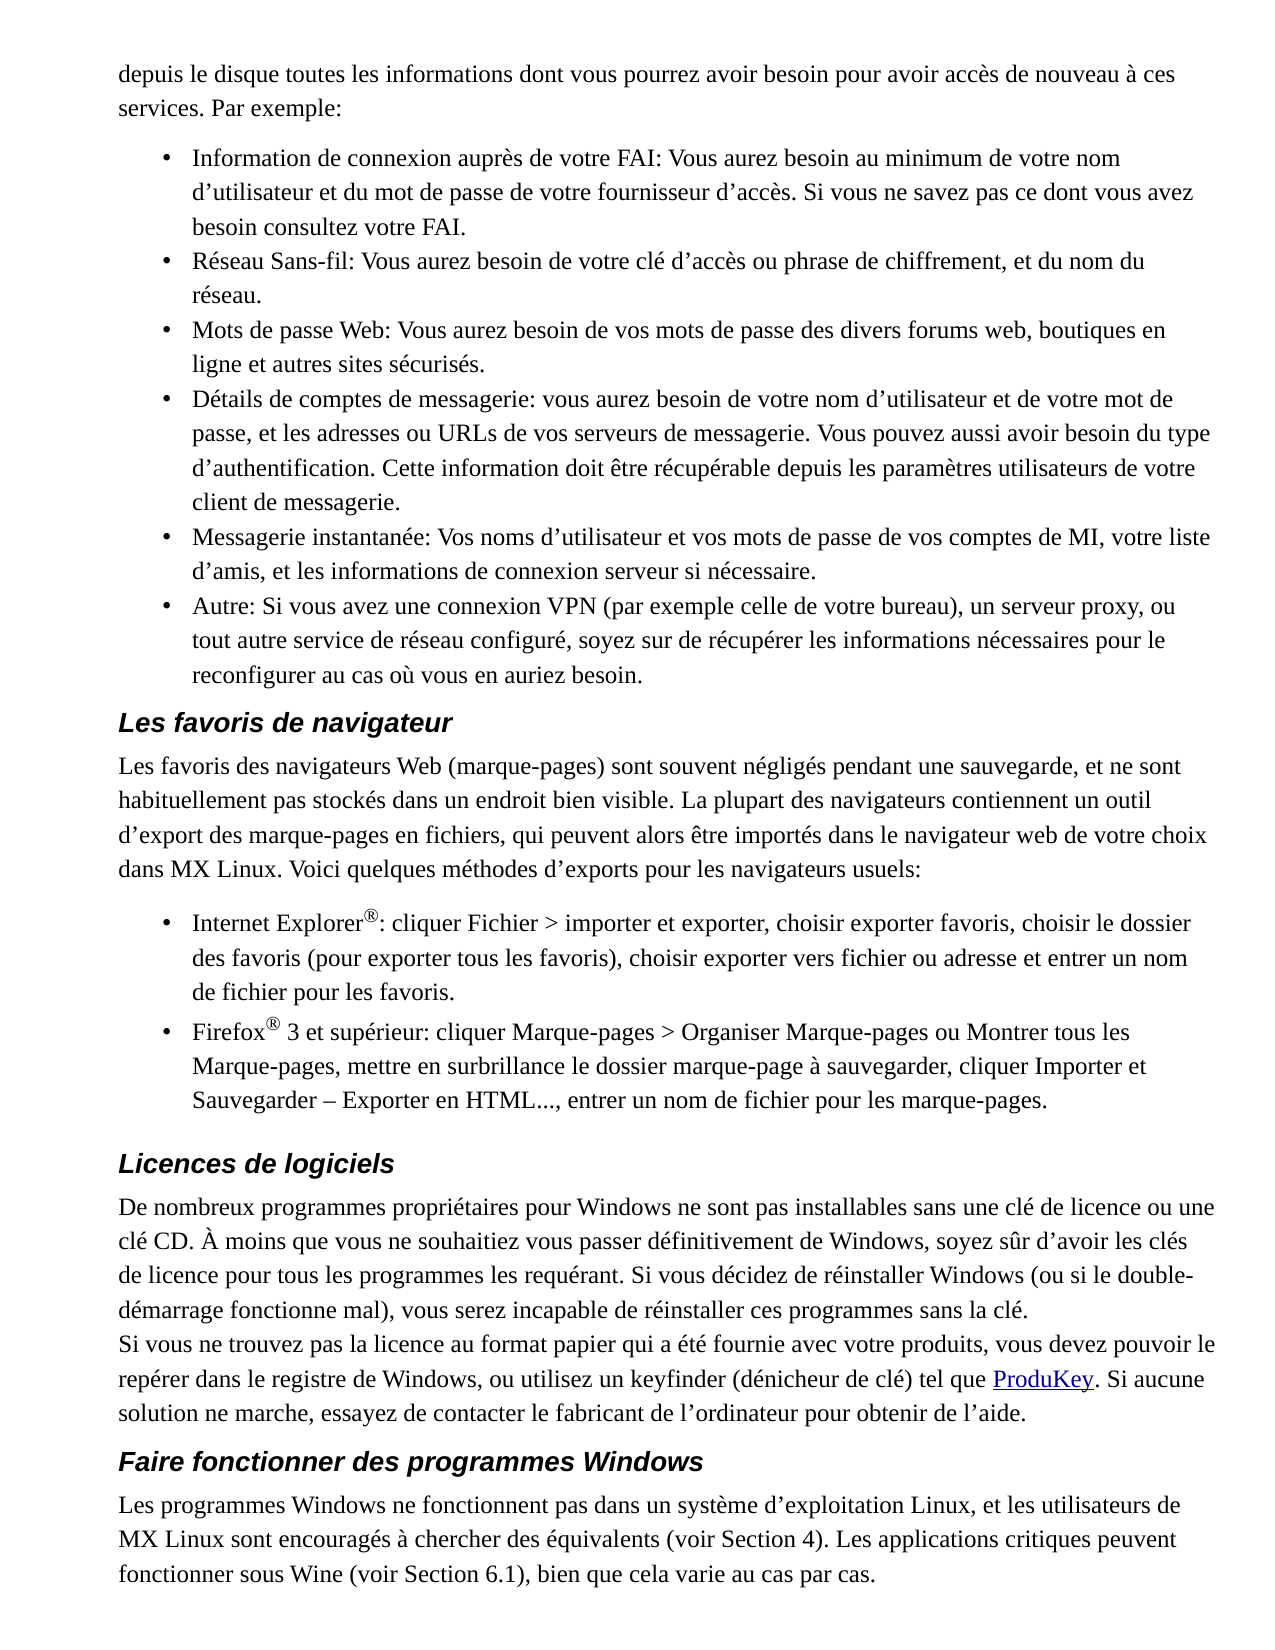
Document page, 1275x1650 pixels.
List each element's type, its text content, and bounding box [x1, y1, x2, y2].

list Détails de comptes de messagerie: vous aurez besoin de votre nom d’utilisateur et de votre mot de passe, et les adresses ou URLs de vos serveurs de messagerie. Vous pouvez aussi avoir besoin du type d’authentification. Cette information doit être récupérable depuis les paramètres utilisateurs de votre client de messagerie. [162, 384, 1216, 516]
list Réseau Sans-fil: Vous aurez besoin de votre clé d’accès ou phrase de chiffrement, et du nom du réseau. [162, 246, 1216, 309]
list Mots de passe Web: Vous aurez besoin de vos mots de passe des divers forums web, boutiques en ligne et autres sites sécurisés. [162, 315, 1216, 378]
list Firefox® 3 et supérieur: cliquer Marque-pages > Organiser Marque-pages ou Montrer tous les Marque-pages, mettre en surbrillance le dossier marque-page à sauvegarder, cliquer Importer et Sauvegarder – Exporter en HTML..., entrer un nom de fichier pour les marque-pages. [162, 1012, 1216, 1114]
text Les programmes Windows ne fonctionnent pas dans un système d’exploitation Linux, et les utilisateurs de MX Linux sont encouragés à chercher des équivalents (voir Section 4). Les applications critiques peuvent fonctionner sous Wine (voir Section 6.1), bien que cela varie au cas par cas. [118, 1490, 1216, 1587]
list Messagerie instantanée: Vos noms d’utilisateur et vos mots de passe de vos comptes de MI, votre liste d’amis, et les informations de connexion serveur si nécessaire. [162, 522, 1216, 585]
text Si vous ne trouvez pas la licence au format papier qui a été fournie avec votre produits, vous devez pouvoir le repérer dans le registre de Windows, ou utilisez un keyfinder (dénicheur de clé) tel que ProduKey. Si aucune solution ne marche, essayez de contacter le fabricant de l’ordinateur pour obtenir de l’aide. [118, 1329, 1216, 1427]
list Internet Explorer®: cliquer Fichier > importer et exporter, choisir exporter favoris, choisir le dossier des favoris (pour exporter tous les favoris), choisir exporter vers fichier ou adresse et entrer un nom de fichier pour les favoris. [162, 904, 1216, 1006]
text De nombreux programmes propriétaires pour Windows ne sont pas installables sans une clé de licence ou une clé CD. À moins que vous ne souhaitiez vous passer définitivement de Windows, soyez sûr d’avoir les clés de licence pour tous les programmes les requérant. Si vous décidez de réinstaller Windows (ou si le double-démarrage fonctionne mal), vous serez incapable de réinstaller ces programmes sans la clé. [118, 1192, 1216, 1324]
subtitle Faire fonctionner des programmes Windows [118, 1445, 1216, 1477]
text depuis le disque toutes les informations dont vous pourrez avoir besoin pour avoir accès de nouveau à ces services. Par exemple: [118, 59, 1216, 122]
text Les favoris des navigateurs Web (marque-pages) sont souvent négligés pendant une sauvegarde, et ne sont habituellement pas stockés dans un endroit bien visible. La plupart des navigateurs contiennent un outil d’export des marque-pages en fichiers, qui peuvent alors être importés dans le navigateur web de votre choix dans MX Linux. Voici quelques méthodes d’exports pour les navigateurs usuels: [118, 751, 1216, 883]
subtitle Les favoris de navigateur [118, 707, 1216, 739]
list Information de connexion auprès de votre FAI: Vous aurez besoin au minimum de votre nom d’utilisateur et du mot de passe de votre fournisseur d’accès. Si vous ne savez pas ce dont vous avez besoin consultez votre FAI. [162, 143, 1216, 240]
list Autre: Si vous avez une connexion VPN (par exemple celle de votre bureau), un serveur proxy, ou tout autre service de réseau configuré, soyez sur de récupérer les informations nécessaires pour le reconfigurer au cas où vous en auriez besoin. [162, 591, 1216, 688]
subtitle Licences de logiciels [118, 1147, 1216, 1179]
